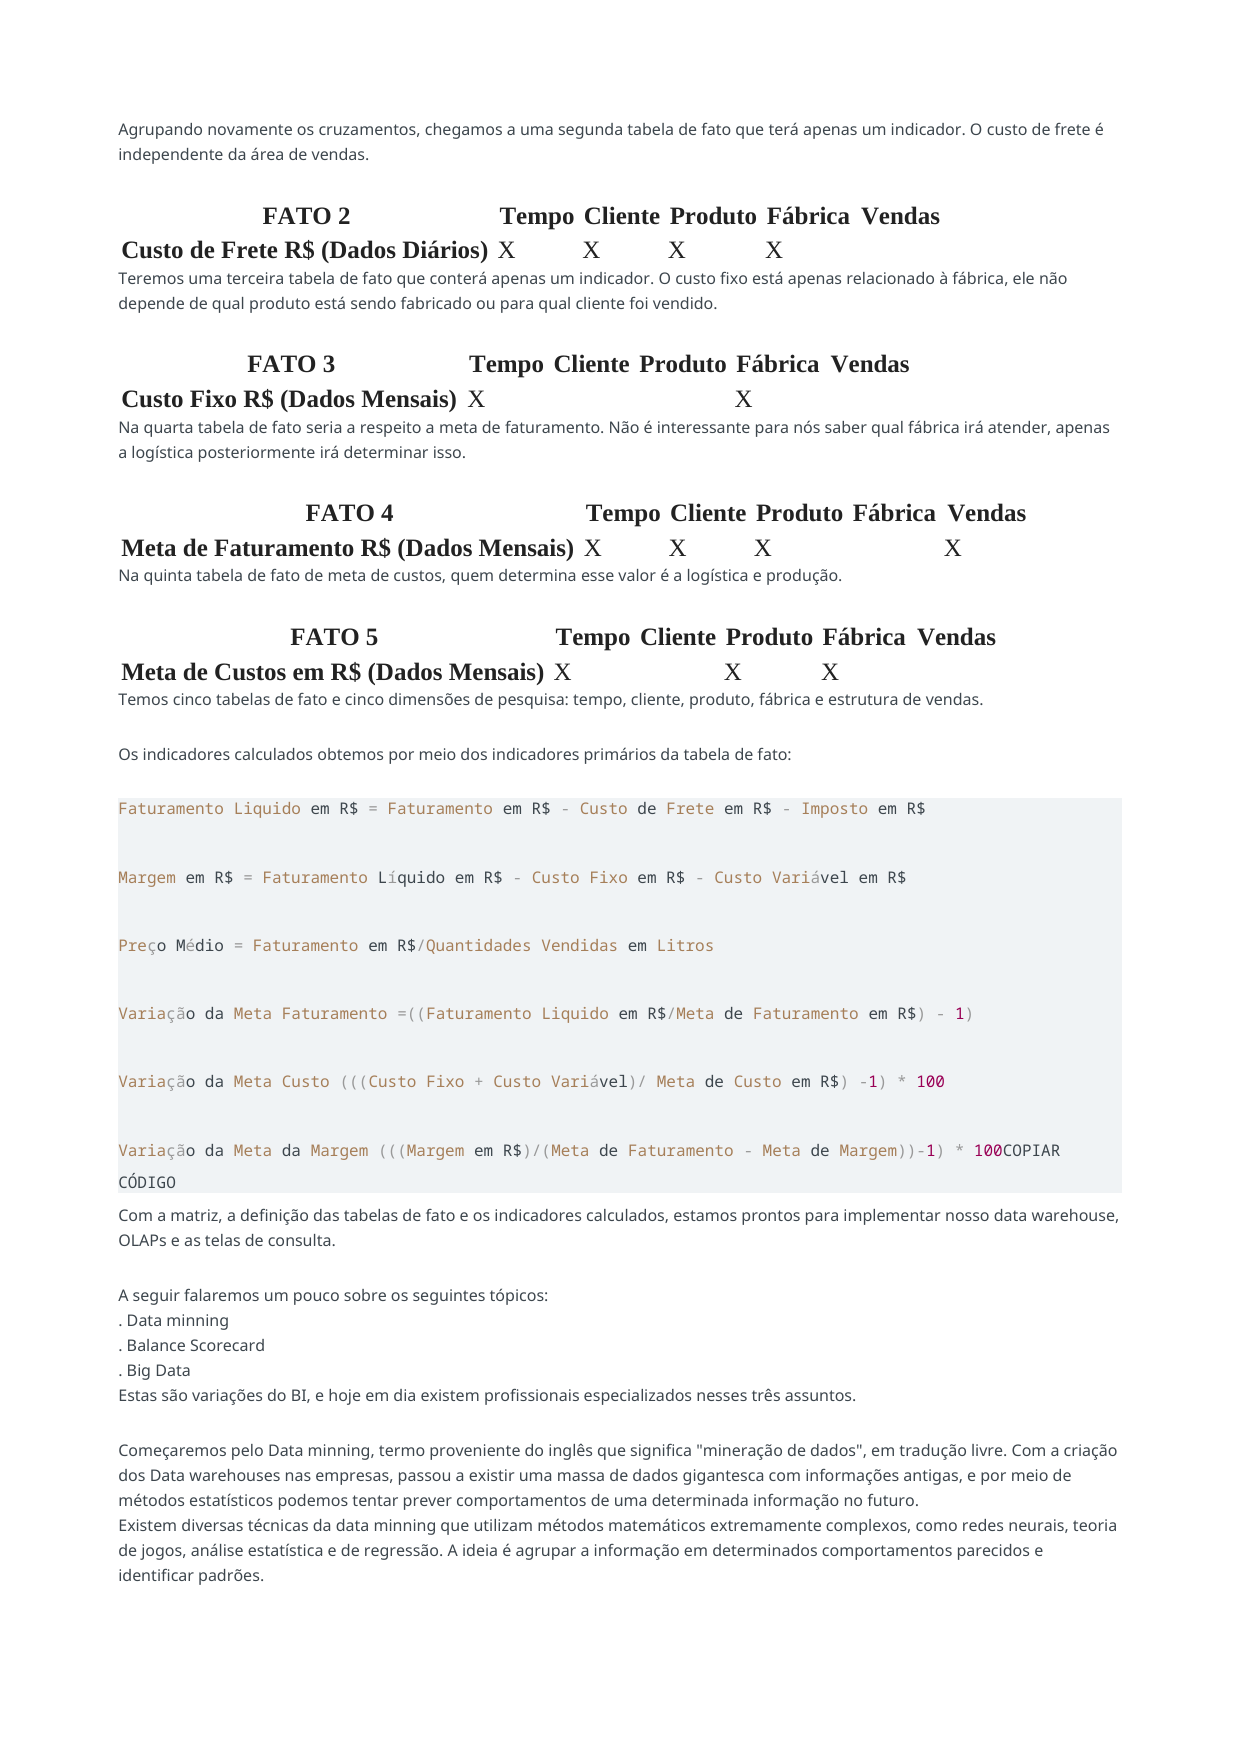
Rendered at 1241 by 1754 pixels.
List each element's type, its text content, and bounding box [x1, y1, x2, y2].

table_cell X [581, 530, 665, 565]
table_cell Custo de Frete R$ (Dados Diários) [118, 233, 494, 267]
table_header Produto [665, 198, 762, 232]
table_cell X [941, 530, 1032, 565]
table_header Produto [751, 496, 848, 530]
text A seguir falaremos um pouco sobre os seguintes tópicos: [118, 1284, 1122, 1306]
table_cell X [731, 381, 824, 416]
table_cell X [721, 654, 818, 688]
table_header Vendas [941, 496, 1032, 530]
table_cell X [550, 654, 635, 688]
table_cell X [665, 233, 762, 267]
text Na quinta tabela de fato de meta de custos, quem determina esse valor é a logística e produção. [118, 565, 1122, 587]
table_cell X [495, 233, 579, 267]
table_cell X [464, 381, 549, 416]
text . Balance Scorecard [118, 1334, 1122, 1356]
table_cell X [762, 233, 854, 267]
table_header Cliente [665, 496, 751, 530]
text Faturamento Liquido em R$ = Faturamento em R$ - Custo de Frete em R$ - Imposto em R$ [118, 798, 1122, 819]
text Começaremos pelo Data minning, termo proveniente do inglês que significa "mineração de dados", em tradução livre. Com a criação dos Data warehouses nas empresas, passou a existir uma massa de dados gigantesca com informações antigas, e por meio de métodos estatísticos podemos tentar prever comportamentos de uma determinada informação no futuro. [118, 1439, 1122, 1511]
table_header Vendas [824, 347, 916, 381]
table_cell X [818, 654, 911, 688]
text Margem em R$ = Faturamento Líquido em R$ - Custo Fixo em R$ - Custo Variável em R$ [118, 866, 1122, 888]
table_cell X [579, 233, 665, 267]
table_header Fábrica [762, 198, 854, 232]
table_cell [855, 233, 946, 267]
table_header Fábrica [848, 496, 941, 530]
table_cell [911, 654, 1002, 688]
table_header Vendas [855, 198, 946, 232]
table_header Fábrica [731, 347, 824, 381]
text Os indicadores calculados obtemos por meio dos indicadores primários da tabela de fato: [118, 743, 1122, 765]
table_header Produto [634, 347, 731, 381]
table_cell X [751, 530, 848, 565]
text Na quarta tabela de fato seria a respeito a meta de faturamento. Não é interessante para nós saber qual fábrica irá atender, apenas a logística posteriormente irá determinar isso. [118, 416, 1122, 463]
table_header Produto [721, 619, 818, 654]
table_cell [824, 381, 916, 416]
table_cell [635, 654, 721, 688]
table_header Tempo [581, 496, 665, 530]
text Com a matriz, a definição das tabelas de fato e os indicadores calculados, estamos prontos para implementar nosso data warehouse, OLAPs e as telas de consulta. [118, 1204, 1122, 1251]
table_cell [848, 530, 941, 565]
text Temos cinco tabelas de fato e cinco dimensões de pesquisa: tempo, cliente, produto, fábrica e estrutura de vendas. [118, 688, 1122, 710]
table_header Tempo [464, 347, 549, 381]
table_cell Meta de Faturamento R$ (Dados Mensais) [118, 530, 581, 565]
table_cell Custo Fixo R$ (Dados Mensais) [118, 381, 464, 416]
table_cell [634, 381, 731, 416]
text Variação da Meta Custo (((Custo Fixo + Custo Variável)/ Meta de Custo em R$) -1) * 100 [118, 1071, 1122, 1092]
table_header FATO 3 [118, 347, 464, 381]
table_header Fábrica [818, 619, 911, 654]
table_cell X [665, 530, 751, 565]
text Variação da Meta da Margem (((Margem em R$)/(Meta de Faturamento - Meta de Margem))-1) * 100COPIAR CÓDIGO [118, 1139, 1122, 1193]
text Variação da Meta Faturamento =((Faturamento Liquido em R$/Meta de Faturamento em R$) - 1) [118, 1002, 1122, 1024]
table_header Cliente [579, 198, 665, 232]
text Preço Médio = Faturamento em R$/Quantidades Vendidas em Litros [118, 934, 1122, 956]
table_header Vendas [911, 619, 1002, 654]
text . Big Data [118, 1359, 1122, 1381]
text . Data minning [118, 1309, 1122, 1331]
text Agrupando novamente os cruzamentos, chegamos a uma segunda tabela de fato que terá apenas um indicador. O custo de frete é independente da área de vendas. [118, 118, 1122, 165]
table_cell [549, 381, 634, 416]
text Estas são variações do BI, e hoje em dia existem profissionais especializados nesses três assuntos. [118, 1384, 1122, 1406]
text Existem diversas técnicas da data minning que utilizam métodos matemáticos extremamente complexos, como redes neurais, teoria de jogos, análise estatística e de regressão. A ideia é agrupar a informação em determinados comportamentos parecidos e identificar padrões. [118, 1514, 1122, 1586]
table_header FATO 4 [118, 496, 581, 530]
table_header FATO 5 [118, 619, 550, 654]
text Teremos uma terceira tabela de fato que conterá apenas um indicador. O custo fixo está apenas relacionado à fábrica, ele não depende de qual produto está sendo fabricado ou para qual cliente foi vendido. [118, 267, 1122, 314]
table_header Cliente [635, 619, 721, 654]
table_header FATO 2 [118, 198, 494, 232]
table_header Tempo [550, 619, 635, 654]
table_header Cliente [549, 347, 634, 381]
table_cell Meta de Custos em R$ (Dados Mensais) [118, 654, 550, 688]
table_header Tempo [495, 198, 579, 232]
